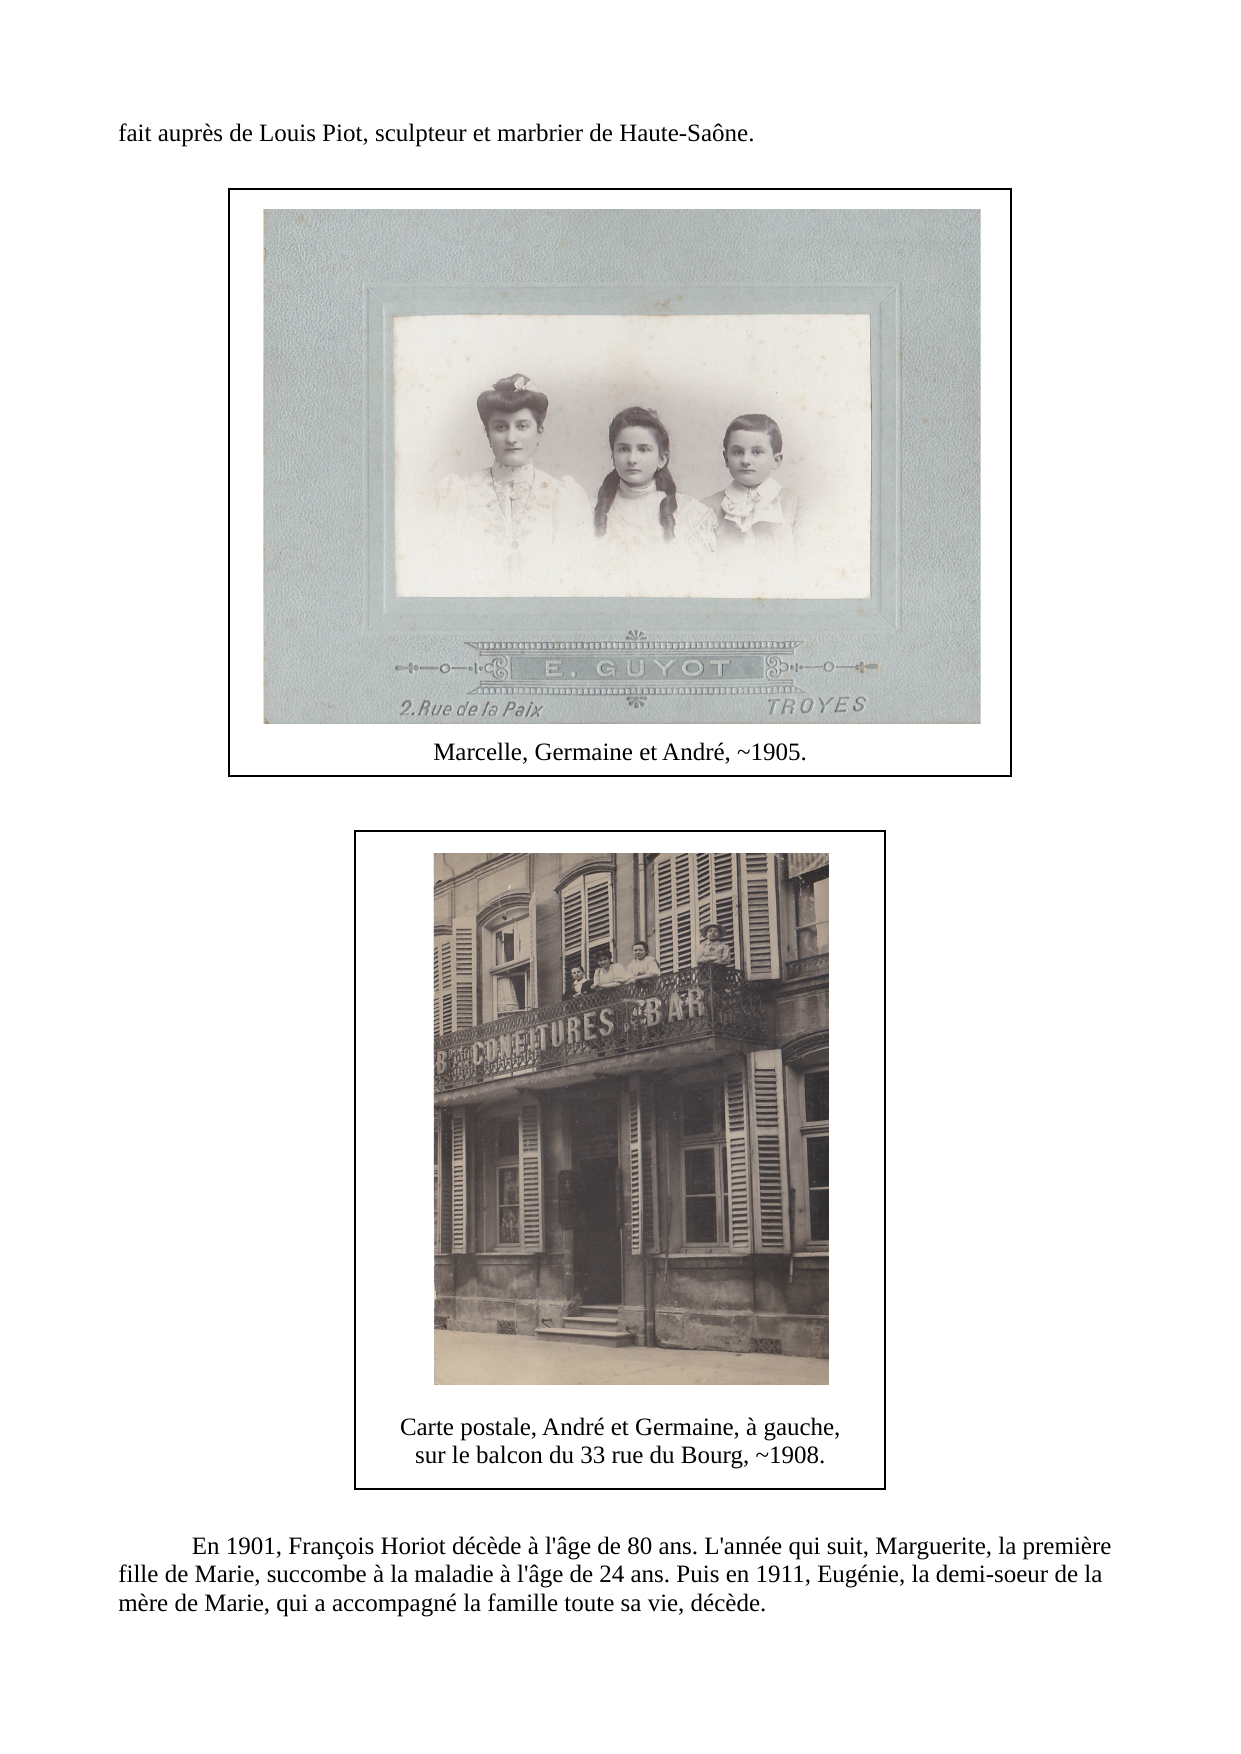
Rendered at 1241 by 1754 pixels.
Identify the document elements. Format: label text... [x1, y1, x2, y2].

text Marcelle, Germaine et André, ~1905. [239, 198, 1001, 766]
picture [433, 853, 829, 1385]
text Carte postale, André et Germaine, à gauche, sur le balcon du 33 rue du Bourg, ~1908. [365, 1412, 875, 1469]
text En 1901, François Horiot décède à l'âge de 80 ans. L'année qui suit, Marguerite, la première fille de Marie, succombe à la maladie à l'âge de 24 ans. Puis en 1911, Eugénie, la demi-soeur de la mère de Marie, qui a accompagné la famille toute sa vie, décède. [118, 1531, 1122, 1617]
text fait auprès de Louis Piot, sculpteur et marbrier de Haute-Saône. [118, 118, 1122, 147]
picture [263, 209, 981, 724]
